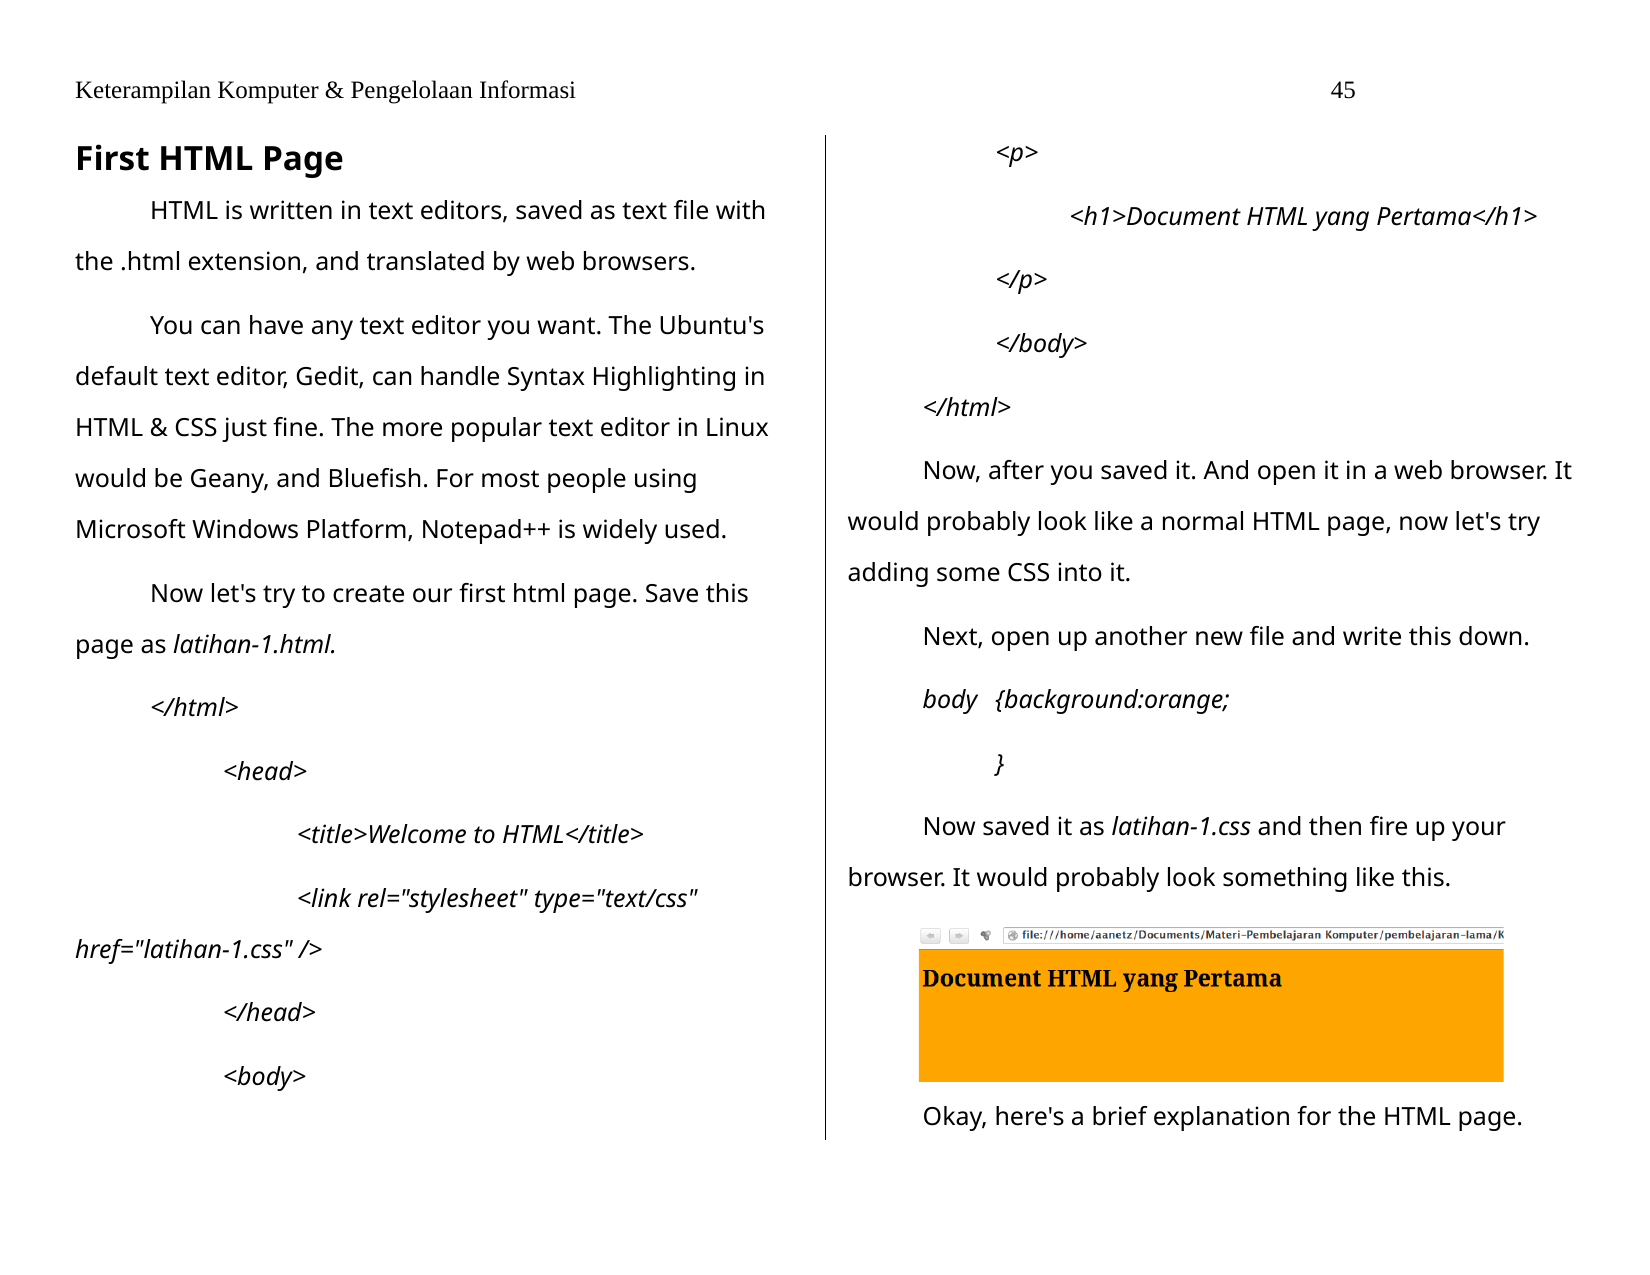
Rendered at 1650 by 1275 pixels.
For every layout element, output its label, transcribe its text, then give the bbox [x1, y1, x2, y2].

subtitle First HTML Page [75, 135, 802, 180]
text Now, after you saved it. And open it in a web browser. It would probably look like a normal HTML page, now let's try adding some CSS into it. [847, 453, 1575, 589]
text Next, open up another new file and write this down. [847, 618, 1575, 652]
text <link rel="stylesheet" type="text/css" href="latihan-1.css" /> [75, 880, 802, 966]
picture [918, 923, 1504, 1082]
text body {background:orange; [847, 682, 1575, 716]
text </body> [847, 326, 1575, 360]
text <body> [75, 1058, 802, 1093]
text <h1>Document HTML yang Pertama</h1> [847, 198, 1575, 233]
text Now let's try to create our first html page. Save this page as latihan-1.html. [75, 575, 802, 660]
text <head> [75, 753, 802, 787]
text <p> [847, 135, 1575, 169]
text </html> [75, 690, 802, 724]
text } [847, 745, 1575, 779]
text Okay, here's a brief explanation for the HTML page. [847, 923, 1575, 1133]
text Now saved it as latihan-1.css and then fire up your browser. It would probably look something like this. [847, 809, 1575, 894]
text </head> [75, 995, 802, 1029]
text </p> [847, 262, 1575, 296]
text HTML is written in text editors, saved as text file with the .html extension, and translated by web browsers. [75, 193, 802, 278]
text <title>Welcome to HTML</title> [75, 817, 802, 851]
text You can have any text editor you want. The Ubuntu's default text editor, Gedit, can handle Syntax Highlighting in HTML & CSS just fine. The more popular text editor in Linux would be Geany, and Bluefish. For most people using Microsoft Windows Platform, Notepad++ is widely used. [75, 307, 802, 546]
text </html> [847, 389, 1575, 423]
